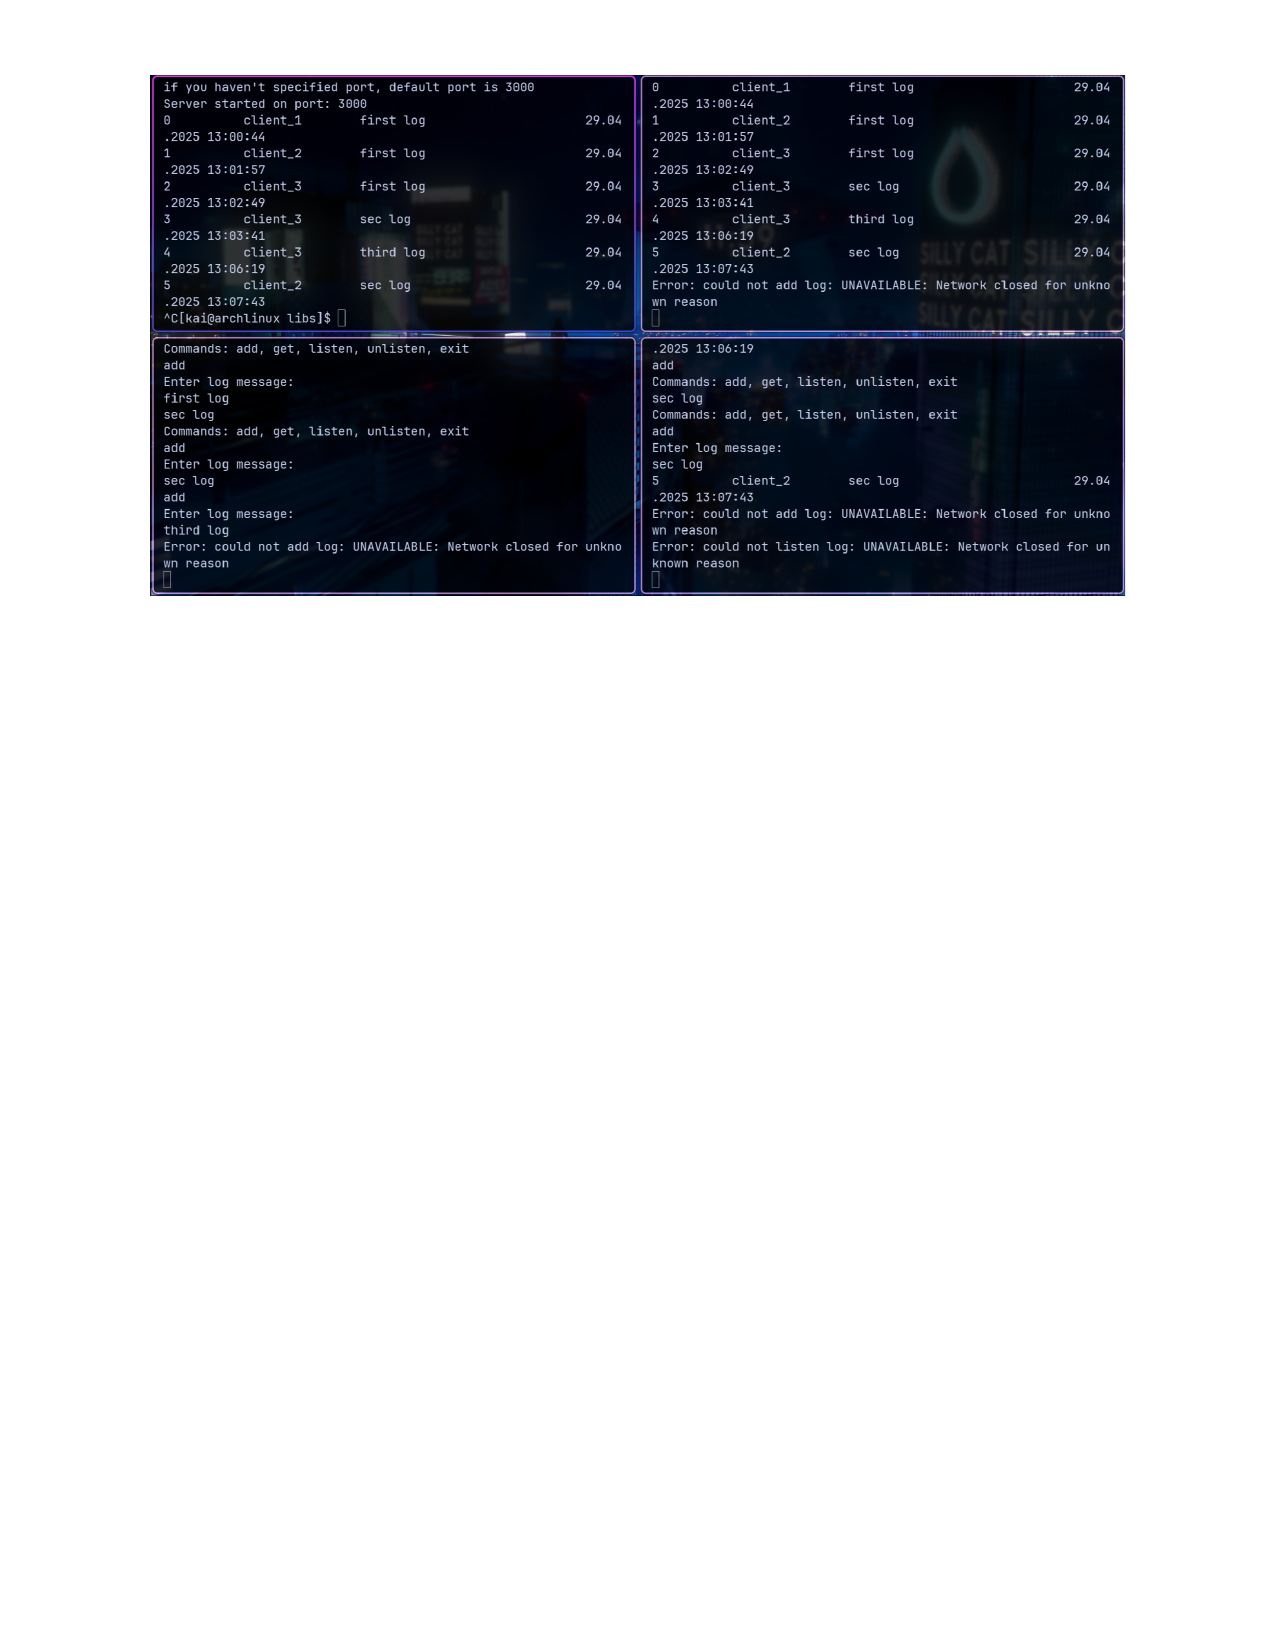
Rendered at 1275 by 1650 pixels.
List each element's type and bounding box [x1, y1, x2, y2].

picture [150, 75, 1125, 596]
